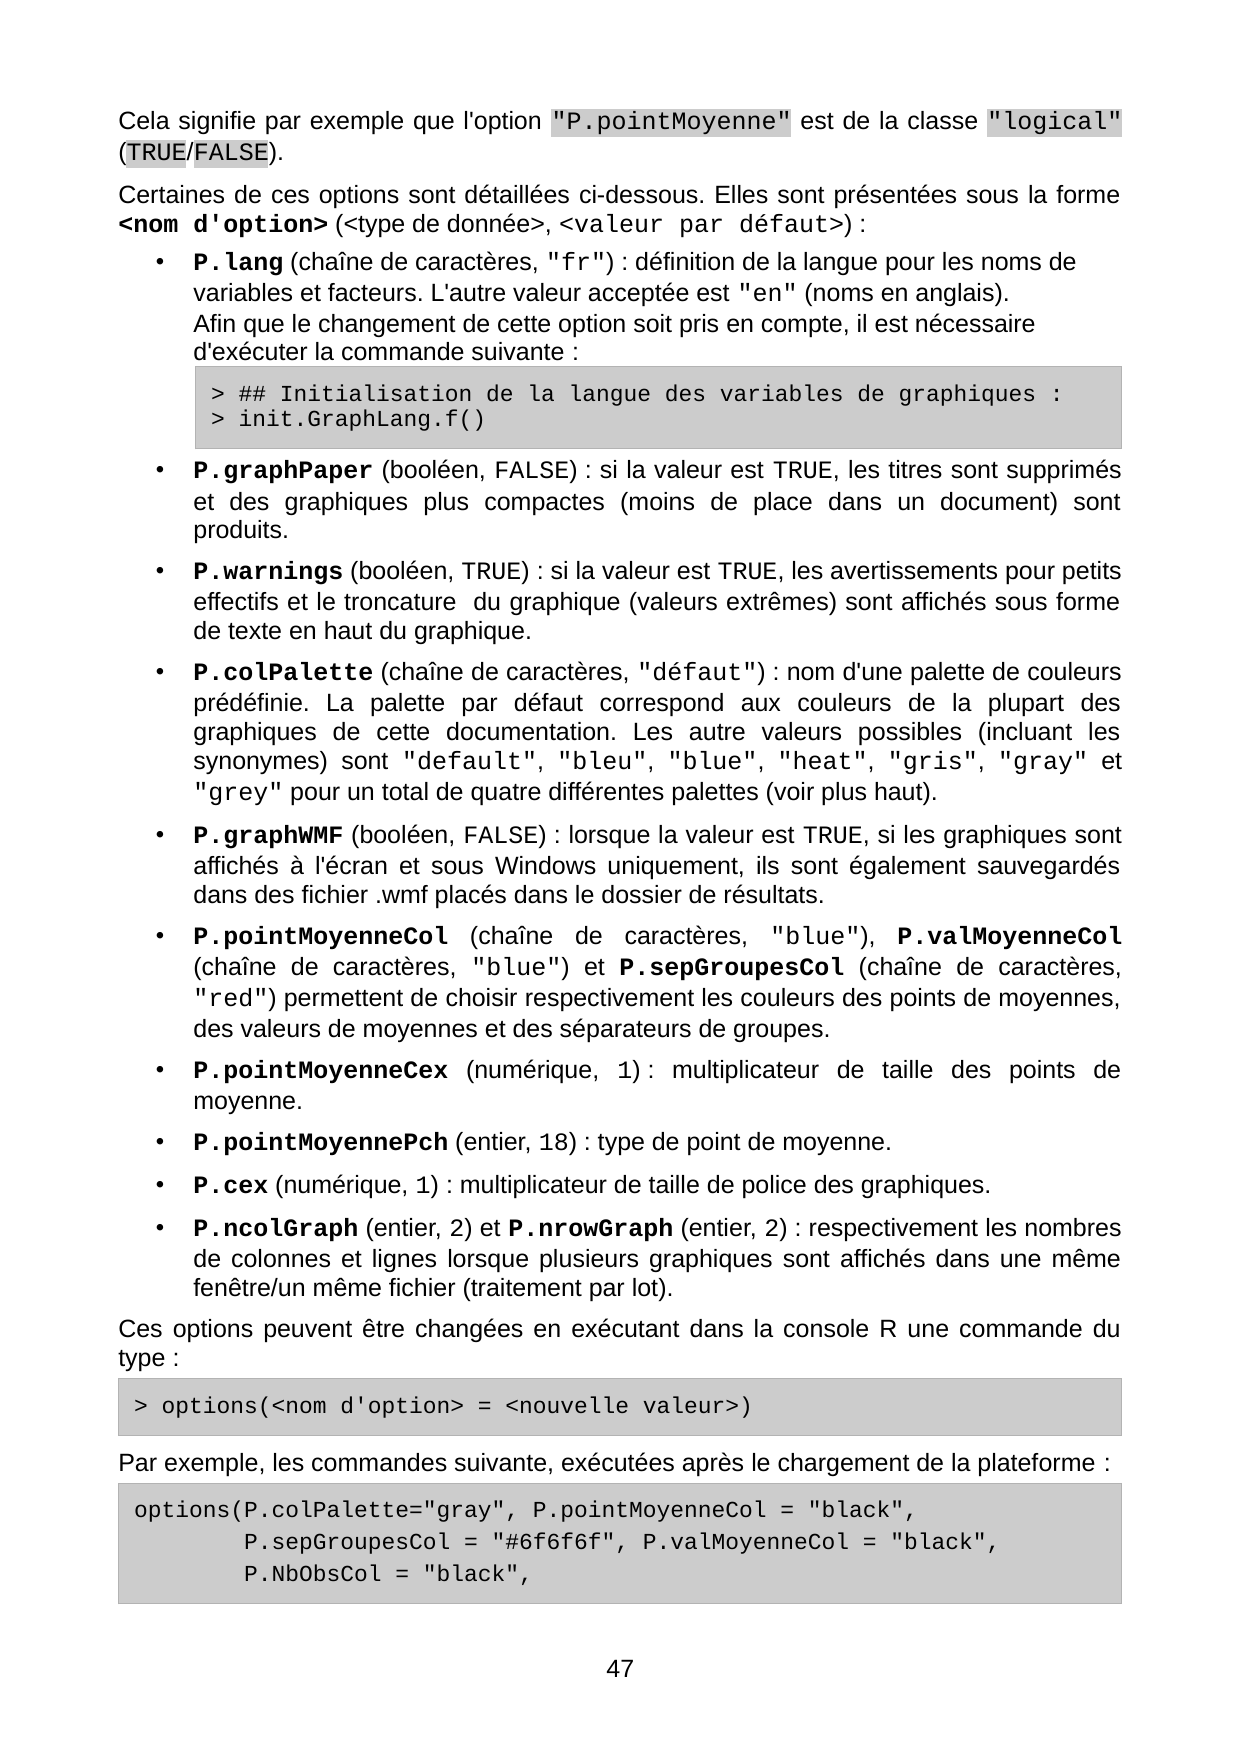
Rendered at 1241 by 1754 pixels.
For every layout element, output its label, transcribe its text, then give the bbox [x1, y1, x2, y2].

text P.NbObsCol = "black", [119, 1547, 1121, 1603]
text > options(<nom d'option> = <nouvelle valeur>) [119, 1379, 1121, 1435]
list P.pointMoyennePch (entier, 18) : type de point de moyenne. [156, 1127, 1122, 1158]
list P.lang (chaîne de caractères, "fr") : définition de la langue pour les noms de variables et facteurs. L'autre valeur acceptée est "en" (noms en anglais). Afin que le changement de cette option soit pris en compte, il est nécessaire d'exécuter la commande suivante : [156, 247, 1122, 366]
text Certaines de ces options sont détaillées ci-dessous. Elles sont présentées sous la forme <nom d'option> (<type de donnée>, <valeur par défaut>) : [118, 181, 1122, 240]
list P.colPalette (chaîne de caractères, "défaut") : nom d'une palette de couleurs prédéfinie. La palette par défaut correspond aux couleurs de la plupart des graphiques de cette documentation. Les autre valeurs possibles (incluant les synonymes) sont "default", "bleu", "blue", "heat", "gris", "gray" et "grey" pour un total de quatre différentes palettes (voir plus haut). [156, 657, 1122, 807]
list P.pointMoyenneCex (numérique, 1) : multiplicateur de taille des points de moyenne. [156, 1055, 1122, 1114]
list P.pointMoyenneCol (chaîne de caractères, "blue"), P.valMoyenneCol (chaîne de caractères, "blue") et P.sepGroupesCol (chaîne de caractères, "red") permettent de choisir respectivement les couleurs des points de moyennes, des valeurs de moyennes et des séparateurs de groupes. [156, 921, 1122, 1042]
list P.warnings (booléen, TRUE) : si la valeur est TRUE, les avertissements pour petits effectifs et le troncature du graphique (valeurs extrêmes) sont affichés sous forme de texte en haut du graphique. [156, 556, 1122, 645]
text Par exemple, les commandes suivante, exécutées après le chargement de la plateforme : [118, 1448, 1122, 1476]
text P.sepGroupesCol = "#6f6f6f", P.valMoyenneCol = "black", [119, 1515, 1121, 1547]
text Cela signifie par exemple que l'option "P.pointMoyenne" est de la classe "logical" (TRUE/FALSE). [118, 106, 1122, 168]
list P.ncolGraph (entier, 2) et P.nrowGraph (entier, 2) : respectivement les nombres de colonnes et lignes lorsque plusieurs graphiques sont affichés dans une même fenêtre/un même fichier (traitement par lot). [156, 1213, 1122, 1302]
list P.graphWMF (booléen, FALSE) : lorsque la valeur est TRUE, si les graphiques sont affichés à l'écran et sous Windows uniquement, ils sont également sauvegardés dans des fichier .wmf placés dans le dossier de résultats. [156, 820, 1122, 908]
text Ces options peuvent être changées en exécutant dans la console R une commande du type : [118, 1314, 1122, 1372]
text > init.GraphLang.f() [196, 392, 1121, 448]
text > ## Initialisation de la langue des variables de graphiques : [196, 367, 1121, 392]
list P.cex (numérique, 1) : multiplicateur de taille de police des graphiques. [156, 1170, 1122, 1201]
text options(P.colPalette="gray", P.pointMoyenneCol = "black", [119, 1484, 1121, 1515]
list P.graphPaper (booléen, FALSE) : si la valeur est TRUE, les titres sont supprimés et des graphiques plus compactes (moins de place dans un document) sont produits. [156, 456, 1122, 544]
